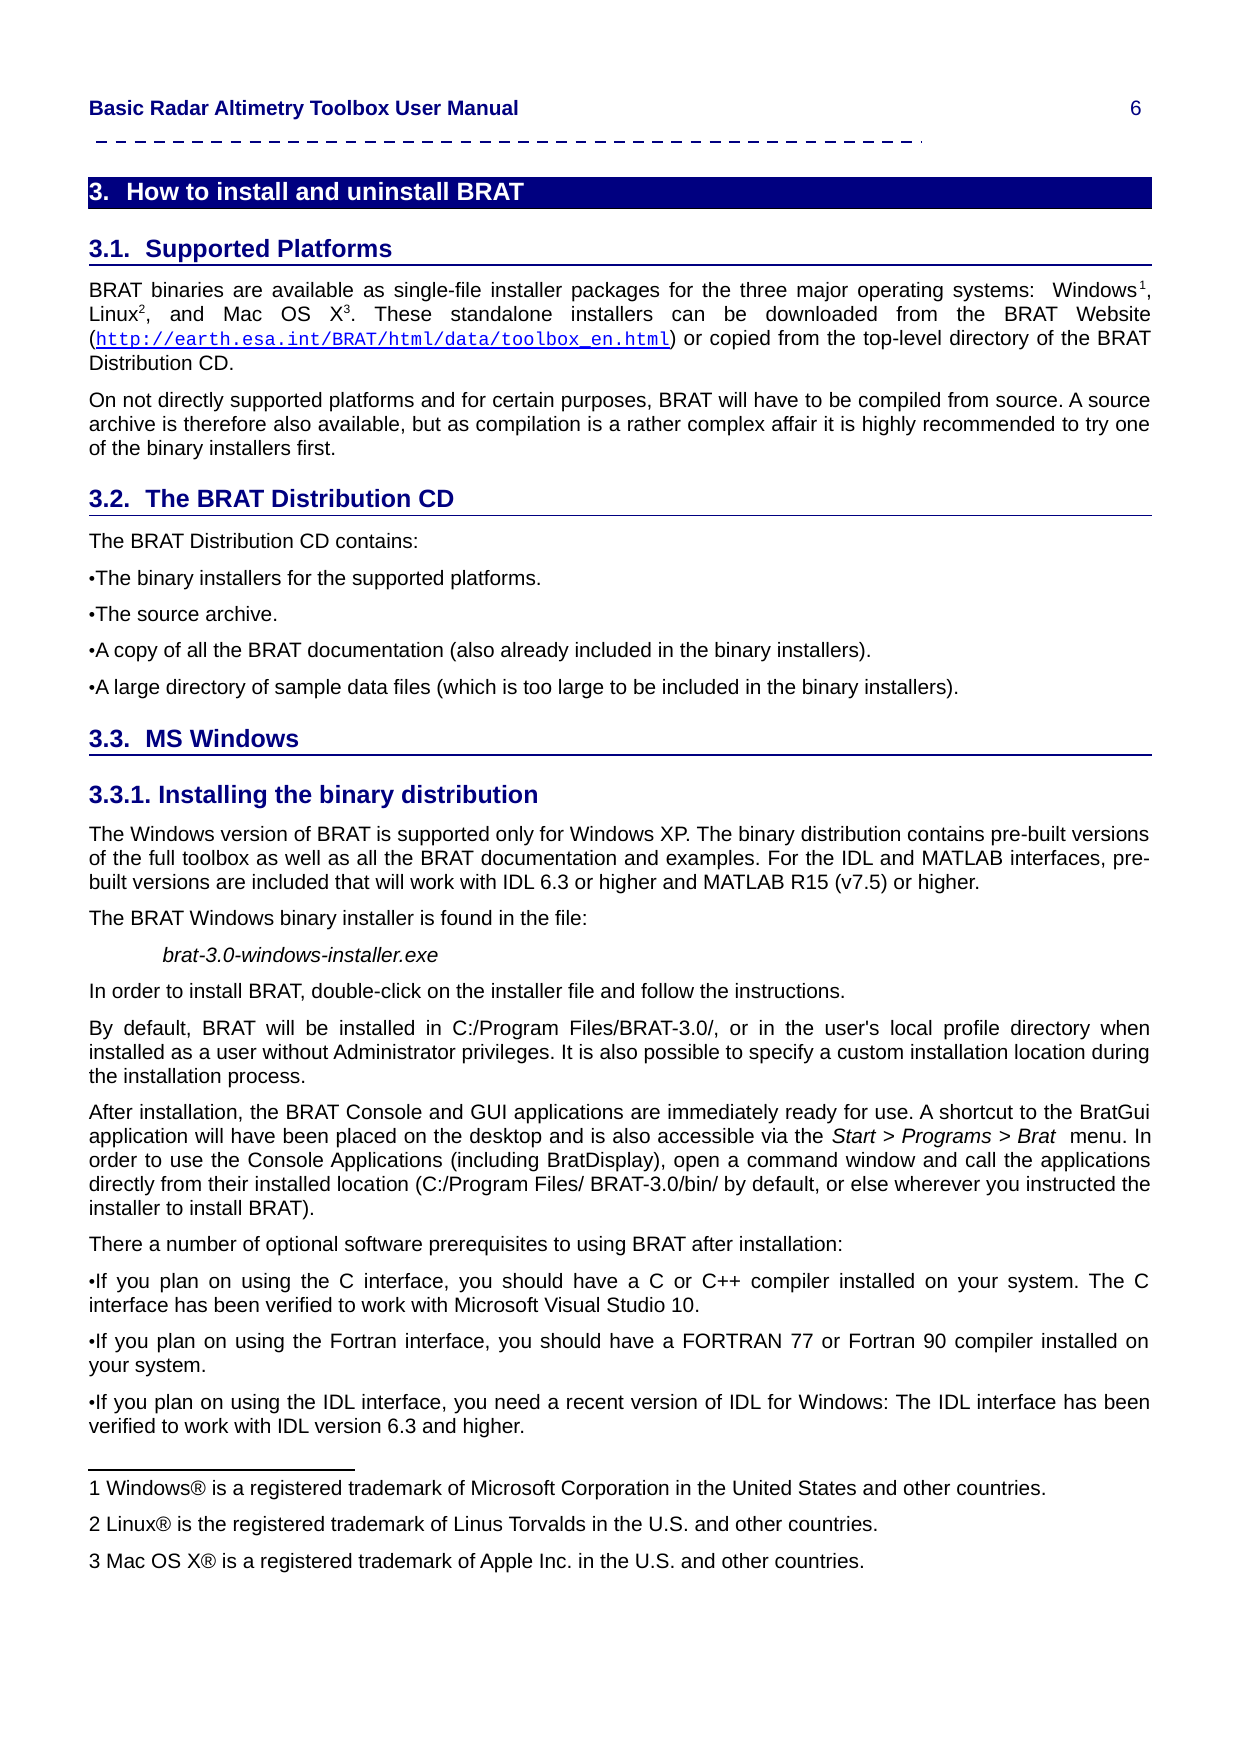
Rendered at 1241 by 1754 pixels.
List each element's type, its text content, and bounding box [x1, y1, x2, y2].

text The BRAT Windows binary installer is found in the file: [88, 906, 1152, 930]
list If you plan on using the C interface, you should have a C or C++ compiler installed on your system. The C interface has been verified to work with Microsoft Visual Studio 10. [88, 1269, 1152, 1317]
text brat-3.0-windows-installer.exe [88, 943, 1152, 967]
text Mac OS X® is a registered trademark of Apple Inc. in the U.S. and other countries. [88, 1549, 1152, 1573]
text There a number of optional software prerequisites to using BRAT after installation: [88, 1232, 1152, 1256]
text Linux® is the registered trademark of Linus Torvalds in the U.S. and other countries. [88, 1512, 1152, 1536]
text Windows® is a registered trademark of Microsoft Corporation in the United States and other countries. [88, 1476, 1152, 1500]
subtitle How to install and uninstall BRAT [88, 177, 1152, 209]
text The BRAT Distribution CD contains: [88, 529, 1152, 553]
subtitle The BRAT Distribution CD [88, 484, 1152, 516]
text In order to install BRAT, double-click on the installer file and follow the instructions. [88, 979, 1152, 1003]
list The binary installers for the supported platforms. [88, 565, 1152, 589]
text After installation, the BRAT Console and GUI applications are immediately ready for use. A shortcut to the BratGui application will have been placed on the desktop and is also accessible via the Start > Programs > Brat menu. In order to use the Console Applications (including BratDisplay), open a command window and call the applications directly from their installed location (C:/Program Files/ BRAT-3.0/bin/ by default, or else wherever you instructed the installer to install BRAT). [88, 1100, 1152, 1220]
list A large directory of sample data files (which is too large to be included in the binary installers). [88, 675, 1152, 699]
text On not directly supported platforms and for certain purposes, BRAT will have to be compiled from source. A source archive is therefore also available, but as compilation is a rather complex affair it is highly recommended to try one of the binary installers first. [88, 388, 1152, 459]
text The Windows version of BRAT is supported only for Windows XP. The binary distribution contains pre-built versions of the full toolbox as well as all the BRAT documentation and examples. For the IDL and MATLAB interfaces, pre-built versions are included that will work with IDL 6.3 or higher and MATLAB R15 (v7.5) or higher. [88, 822, 1152, 894]
text By default, BRAT will be installed in C:/Program Files/BRAT-3.0/, or in the user's local profile directory when installed as a user without Administrator privileges. It is also possible to specify a custom installation location during the installation process. [88, 1016, 1152, 1087]
list If you plan on using the Fortran interface, you should have a FORTRAN 77 or Fortran 90 compiler installed on your system. [88, 1329, 1152, 1377]
subtitle MS Windows [88, 724, 1152, 756]
list A copy of all the BRAT documentation (also already included in the binary installers). [88, 638, 1152, 662]
subtitle Installing the binary distribution [88, 781, 1152, 809]
text BRAT binaries are available as single-file installer packages for the three major operating systems: Windows, Linux, and Mac OS X. These standalone installers can be downloaded from the BRAT Website (http://earth.esa.int/BRAT/html/data/toolbox_en.html) or copied from the top-level directory of the BRAT Distribution CD. [88, 278, 1152, 375]
list The source archive. [88, 602, 1152, 626]
list If you plan on using the IDL interface, you need a recent version of IDL for Windows: The IDL interface has been verified to work with IDL version 6.3 and higher. [88, 1389, 1152, 1437]
subtitle Supported Platforms [88, 234, 1152, 266]
